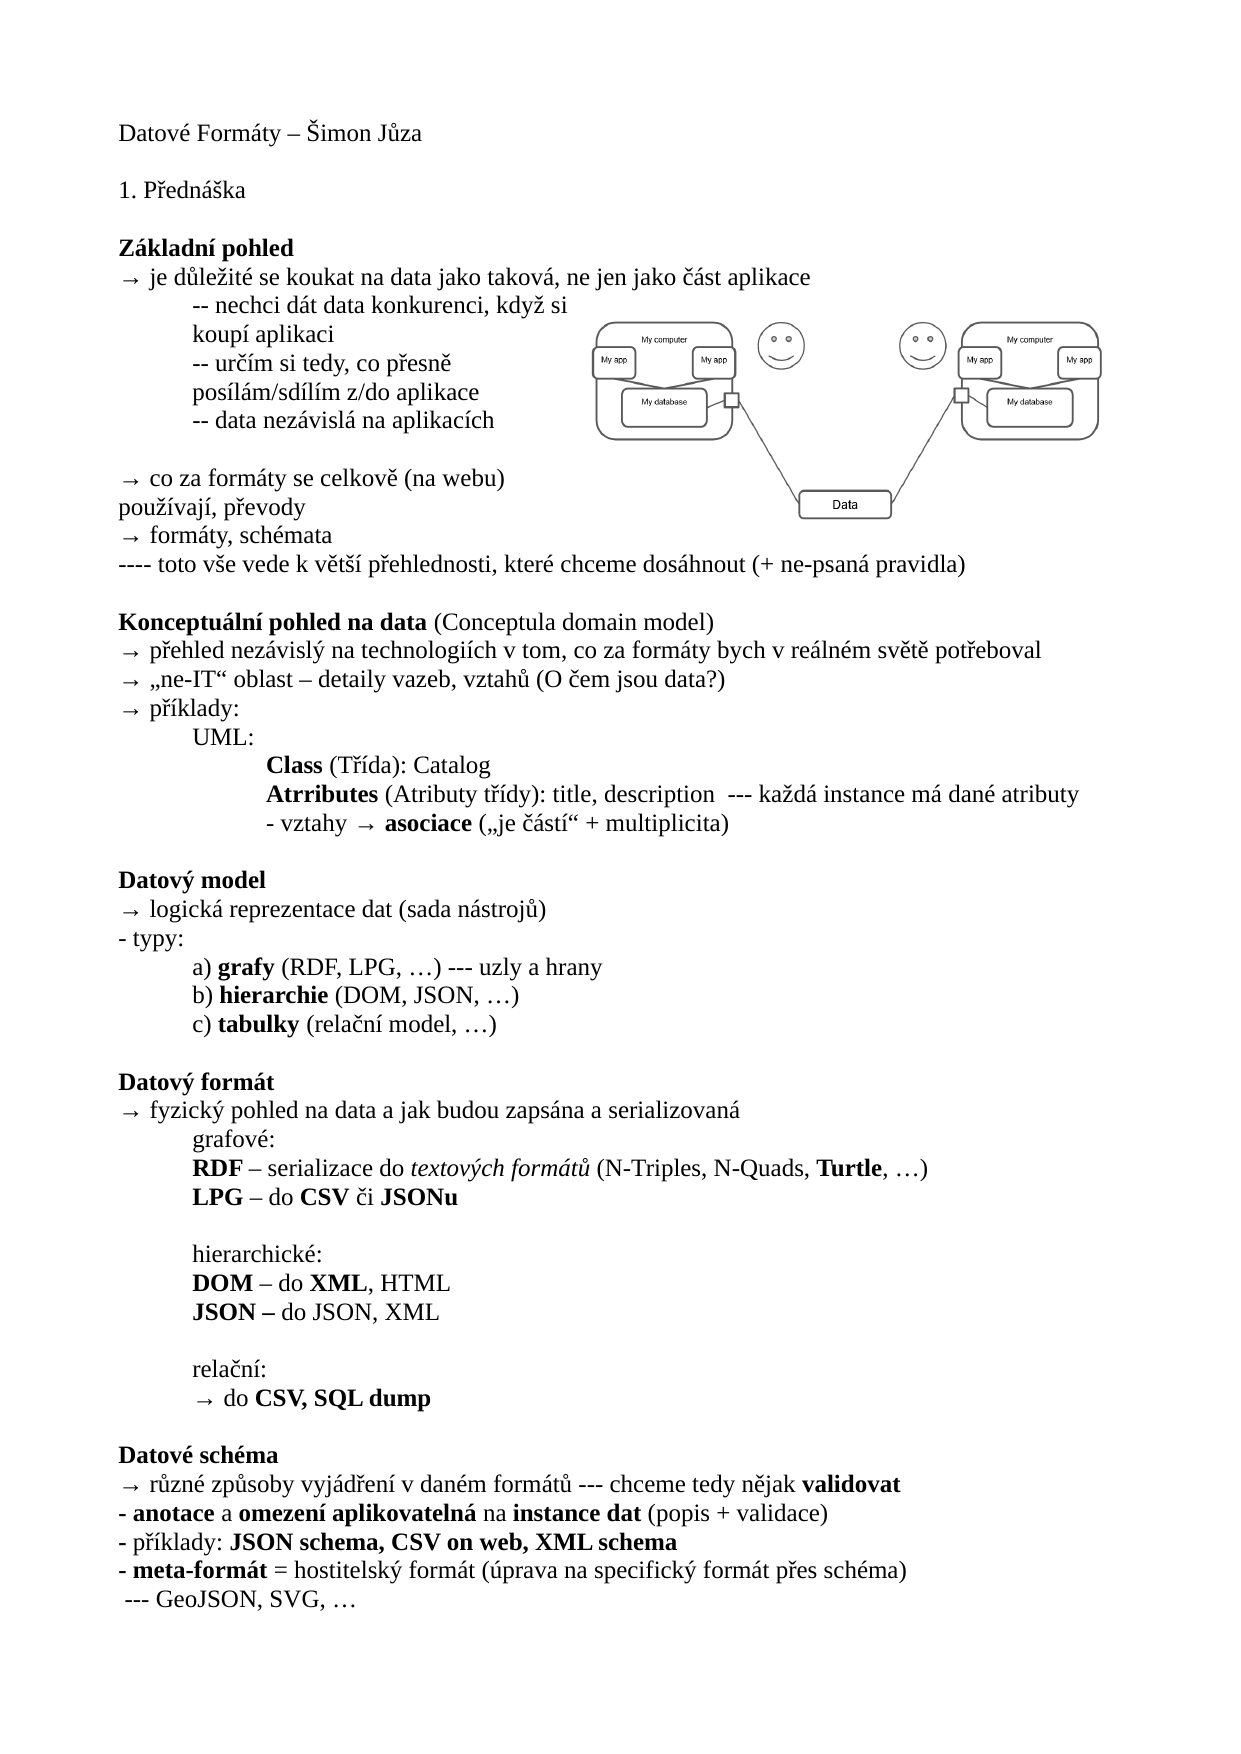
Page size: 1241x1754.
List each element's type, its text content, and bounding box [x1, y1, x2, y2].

text hierarchické: [118, 1239, 1122, 1268]
text Atrributes (Atributy třídy): title, description --- každá instance má dané atributy [118, 779, 1122, 808]
text JSON – do JSON, XML [118, 1297, 1122, 1326]
text Datové schéma [118, 1441, 1122, 1469]
text relační: [118, 1354, 1122, 1383]
text → různé způsoby vyjádření v daném formátů --- chceme tedy nějak validovat - anotace a omezení aplikovatelná na instance dat (popis + validace) [118, 1469, 1122, 1527]
text -- nechci dát data konkurenci, když si koupí aplikaci [118, 291, 1122, 348]
text c) tabulky (relační model, …) [118, 1009, 1122, 1038]
text -- data nezávislá na aplikacích [118, 406, 576, 434]
text → co za formáty se celkově (na webu) používají, převody [118, 463, 576, 521]
text → do CSV, SQL dump [118, 1383, 1122, 1412]
text a) grafy (RDF, LPG, …) --- uzly a hrany [118, 952, 1122, 981]
text Základní pohled → je důležité se koukat na data jako taková, ne jen jako část aplikace [118, 233, 1122, 291]
text -- určím si tedy, co přesně posílám/sdílím z/do aplikace [118, 348, 576, 406]
text DOM – do XML, HTML [118, 1268, 1122, 1297]
picture [576, 292, 1114, 532]
text UML: Class (Třída): Catalog [118, 722, 1122, 779]
text grafové: [118, 1124, 1122, 1153]
text Datové Formáty – Šimon Jůza [118, 118, 1122, 147]
text 1. Přednáška [118, 176, 1122, 204]
text → příklady: [118, 693, 1122, 722]
text → fyzický pohled na data a jak budou zapsána a serializovaná [118, 1096, 1122, 1124]
text → logická reprezentace dat (sada nástrojů) - typy: [118, 894, 1122, 952]
text b) hierarchie (DOM, JSON, …) [118, 981, 1122, 1009]
text - příklady: JSON schema, CSV on web, XML schema - meta-formát = hostitelský formát (úprava na specifický formát přes schéma) --- GeoJSON, SVG, … [118, 1527, 1122, 1613]
text - vztahy → asociace („je částí“ + multiplicita) [118, 808, 1122, 837]
text LPG – do CSV či JSONu [118, 1182, 1122, 1211]
text Konceptuální pohled na data (Conceptula domain model) [118, 607, 1122, 636]
text → formáty, schémata [118, 521, 1122, 549]
text Datový model [118, 866, 1122, 894]
text → přehled nezávislý na technologiích v tom, co za formáty bych v reálném světě potřeboval → „ne-IT“ oblast – detaily vazeb, vztahů (O čem jsou data?) [118, 636, 1122, 693]
text ---- toto vše vede k větší přehlednosti, které chceme dosáhnout (+ ne-psaná pravidla) [118, 549, 1122, 578]
text Datový formát [118, 1067, 1122, 1096]
text RDF – serializace do textových formátů (N-Triples, N-Quads, Turtle, …) [118, 1153, 1122, 1182]
